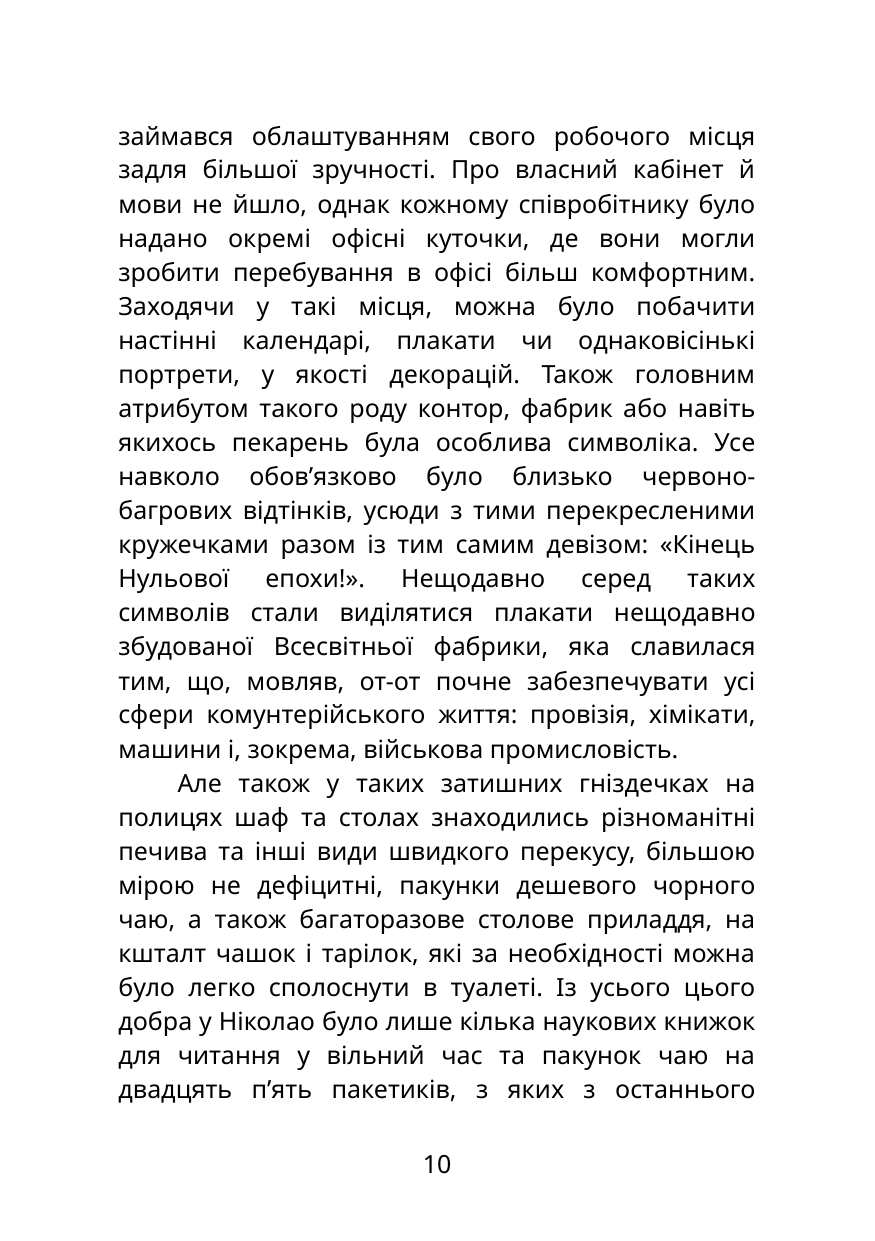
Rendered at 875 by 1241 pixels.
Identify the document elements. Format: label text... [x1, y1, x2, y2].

text Але також у таких затишних гніздечках на полицях шаф та столах знаходились різноманітні печива та інші види швидкого перекусу, більшою мірою не дефіцитні, пакунки дешевого чорного чаю, а також багаторазове столове приладдя, на кшталт чашок і тарілок, які за необхідності можна було легко сполоснути в туалеті. Із усього цього добра у Ніколао було лише кілька наукових книжок для читання у вільний час та пакунок чаю на двадцять п’ять пакетиків, з яких з останнього [118, 765, 756, 1106]
text займався облаштуванням свого робочого місця задля більшої зручності. Про власний кабінет й мови не йшло, однак кожному співробітнику було надано окремі офісні куточки, де вони могли зробити перебування в офісі більш комфортним. Заходячи у такі місця, можна було побачити настінні календарі, плакати чи однаковісінькі портрети, у якості декорацій. Також головним атрибутом такого роду контор, фабрик або навіть якихось пекарень була особлива символіка. Усе навколо обов’язково було близько червоно-багрових відтінків, усюди з тими перекресленими кружечками разом із тим самим девізом: «Кінець Нульової епохи!». Нещодавно серед таких символів стали виділятися плакати нещодавно збудованої Всесвітньої фабрики, яка славилася тим, що, мовляв, от-от почне забезпечувати усі сфери комунтерійського життя: провізія, хімікати, машини і, зокрема, військова промисловість. [118, 118, 756, 765]
